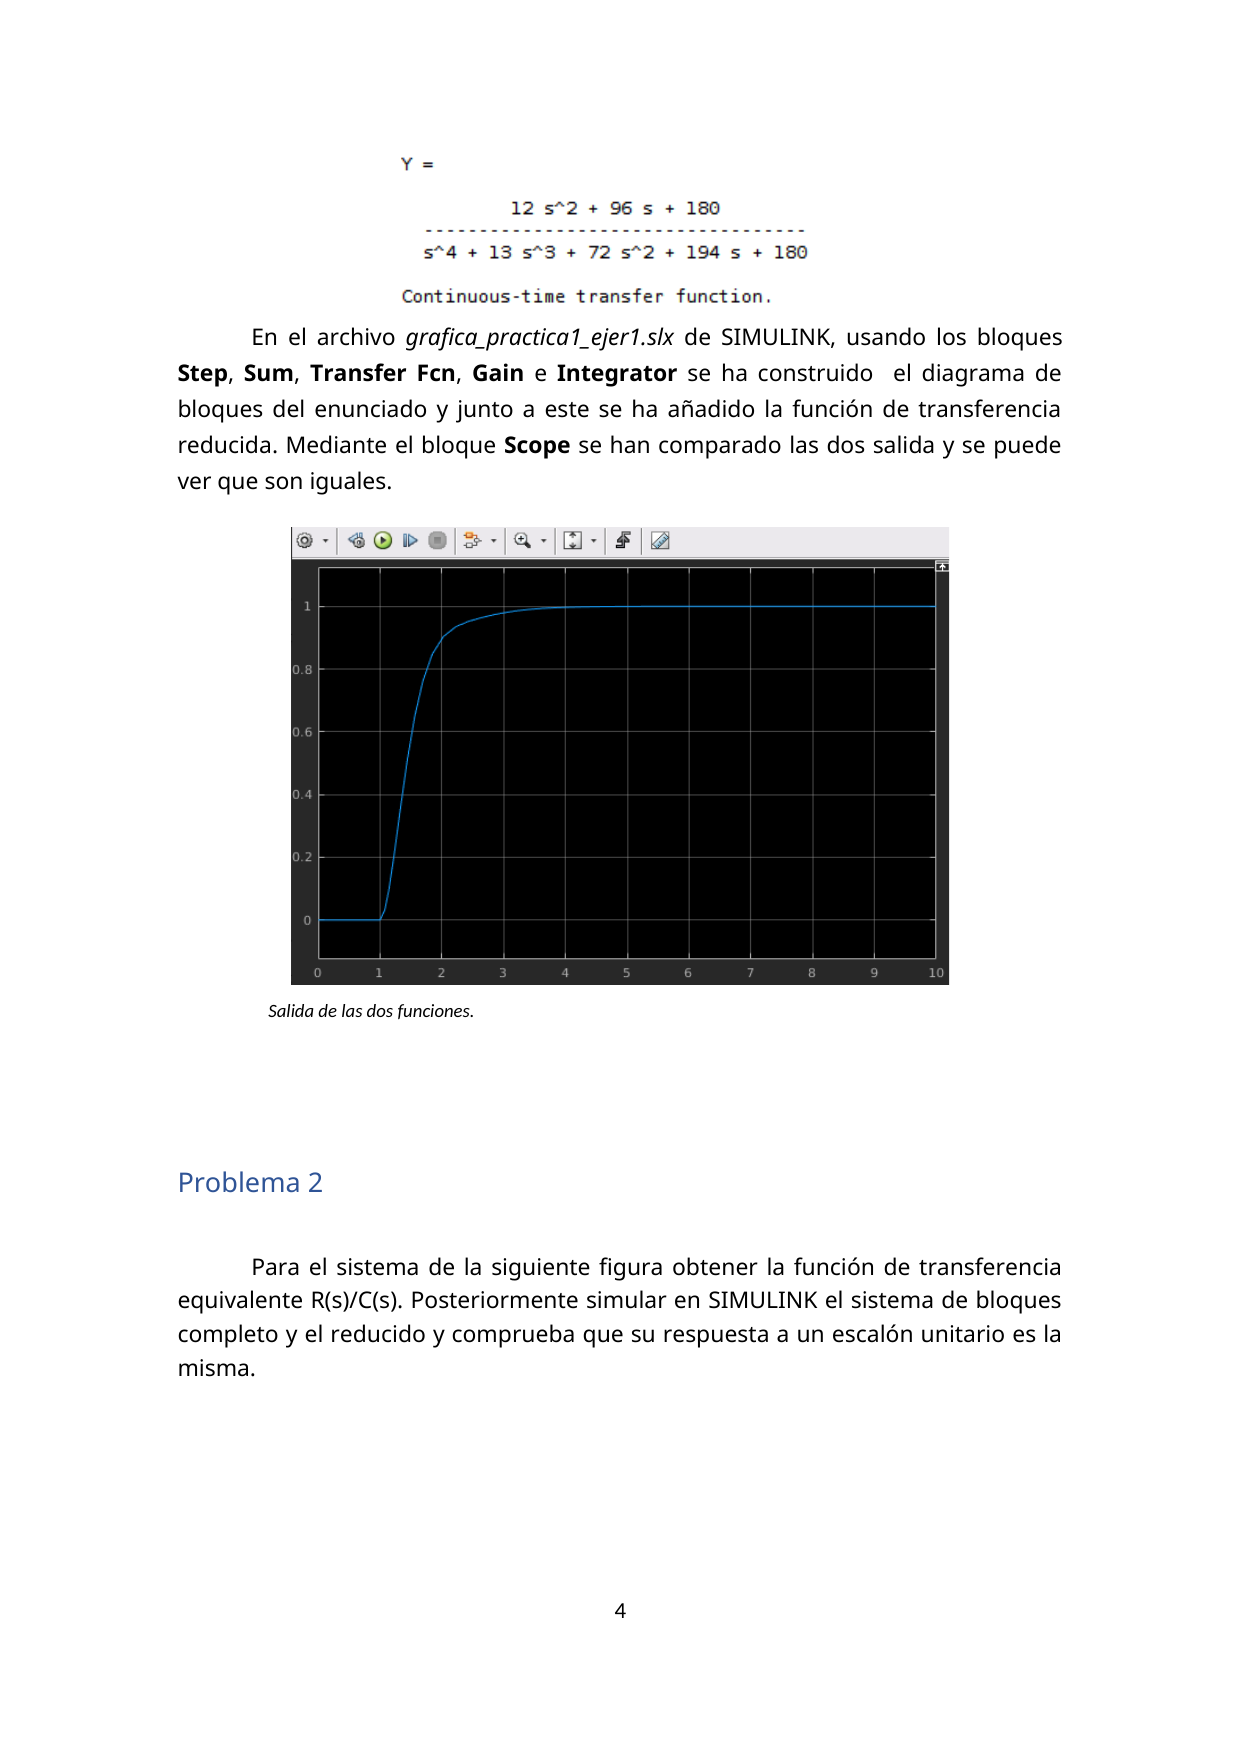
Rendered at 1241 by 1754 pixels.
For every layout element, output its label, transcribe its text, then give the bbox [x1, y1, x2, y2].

text Para el sistema de la siguiente figura obtener la función de transferencia equivalente R(s)/C(s). Posteriormente simular en SIMULINK el sistema de bloques completo y el reducido y comprueba que su respuesta a un escalón unitario es la misma. [177, 1251, 1063, 1383]
text En el archivo grafica_practica1_ejer1.slx de SIMULINK, usando los bloques Step, Sum, Transfer Fcn, Gain e Integrator se ha construido el diagrama de bloques del enunciado y junto a este se ha añadido la función de transferencia reducida. Mediante el bloque Scope se han comparado las dos salida y se puede ver que son iguales. [177, 148, 1063, 496]
picture [291, 527, 950, 985]
subtitle Problema 2 [177, 1164, 1063, 1201]
text Salida de las dos funciones. [214, 528, 1026, 1022]
picture [400, 147, 840, 317]
